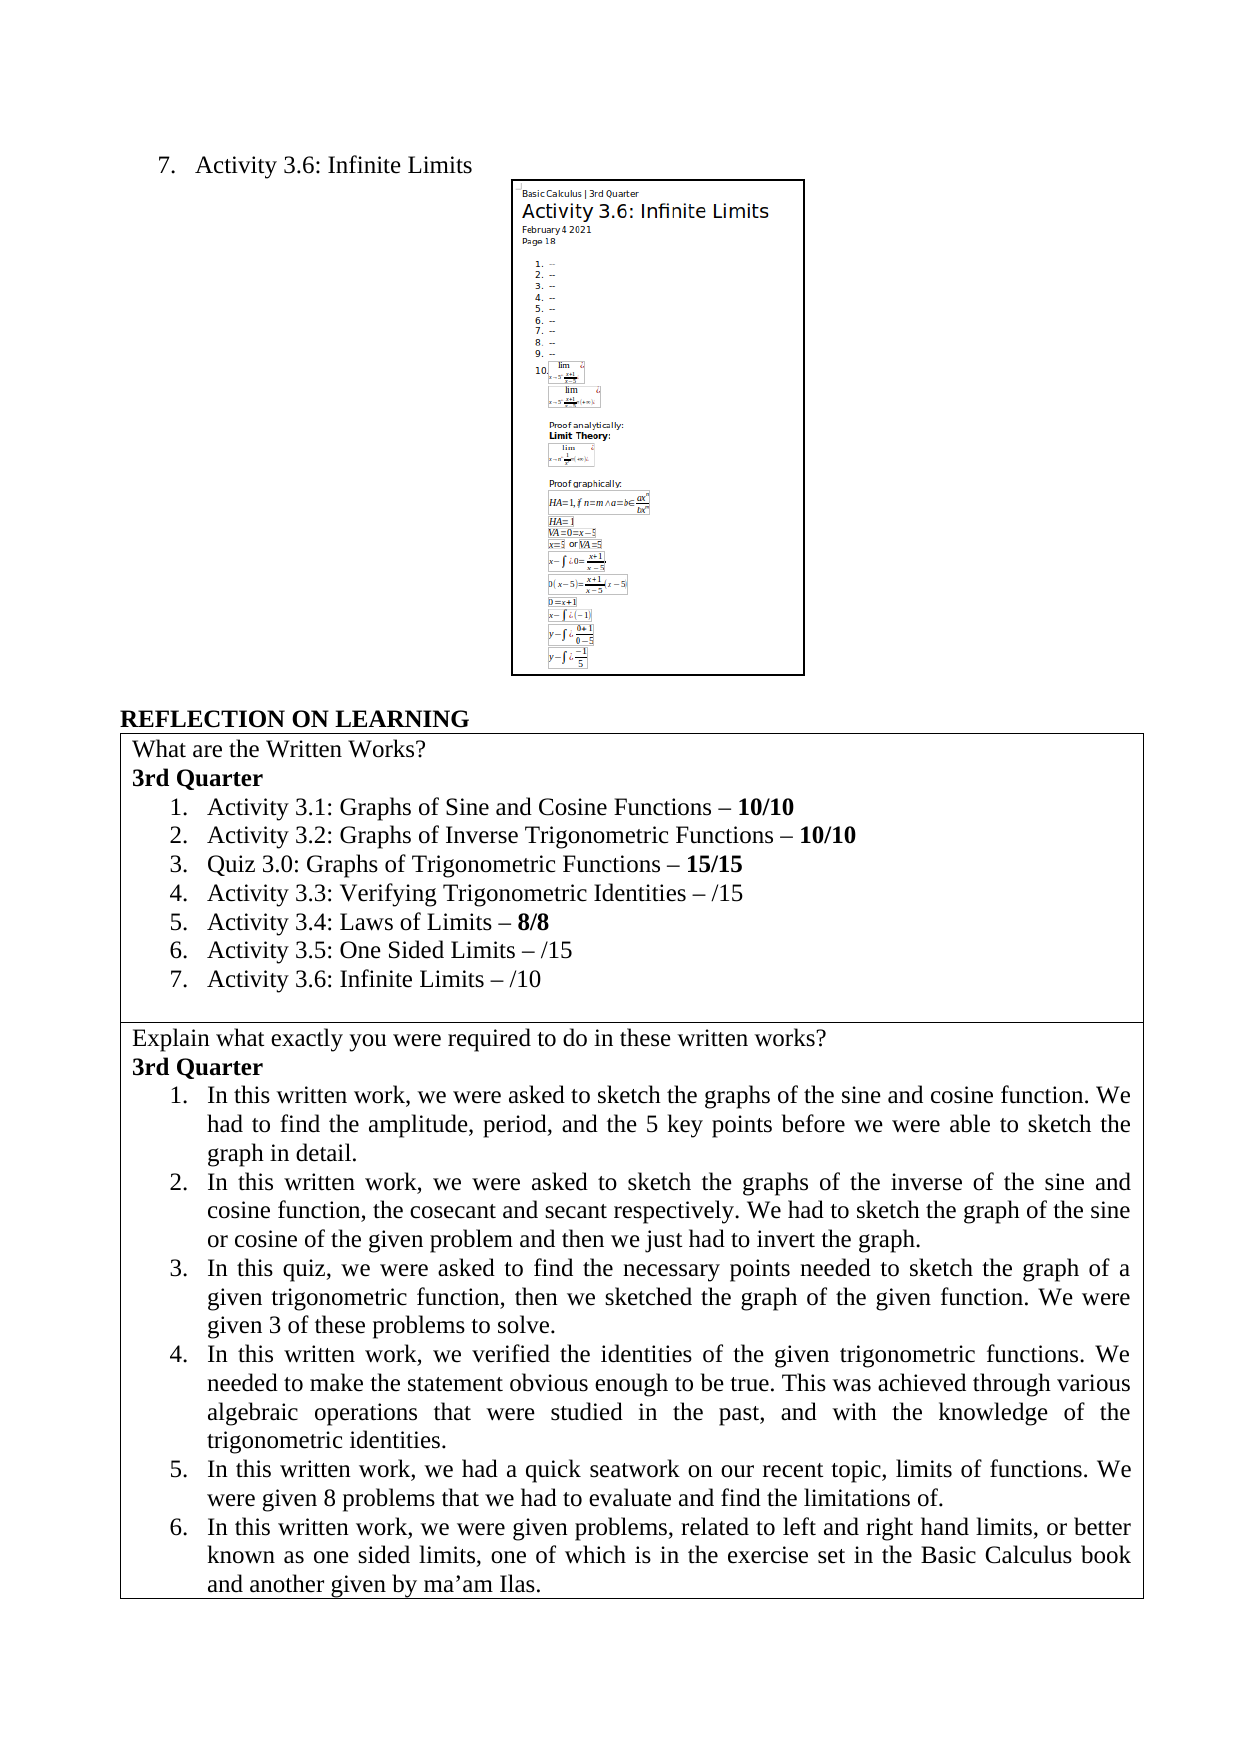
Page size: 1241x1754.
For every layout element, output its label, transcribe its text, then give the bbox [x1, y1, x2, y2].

picture [515, 183, 800, 671]
table_header What are the Written Works? 3rd Quarter Activity 3.1: Graphs of Sine and Cosine Functions – 10/10 Activity 3.2: Graphs of Inverse Trigonometric Functions – 10/10 Quiz 3.0: Graphs of Trigonometric Functions – 15/15 Activity 3.3: Verifying Trigonometric Identities – /15 Activity 3.4: Laws of Limits – 8/8 Activity 3.5: One Sided Limits – /15 Activity 3.6: Infinite Limits – /10 [121, 734, 1143, 1022]
text REFLECTION ON LEARNING [120, 704, 1120, 733]
list Activity 3.6: Infinite Limits [157, 150, 1120, 179]
table_cell Explain what exactly you were required to do in these written works? 3rd Quarter In this written work, we were asked to sketch the graphs of the sine and cosine function. We had to find the amplitude, period, and the 5 key points before we were able to sketch the graph in detail. In this written work, we were asked to sketch the graphs of the inverse of the sine and cosine function, the cosecant and secant respectively. We had to sketch the graph of the sine or cosine of the given problem and then we just had to invert the graph. In this quiz, we were asked to find the necessary points needed to sketch the graph of a given trigonometric function, then we sketched the graph of the given function. We were given 3 of these problems to solve. In this written work, we verified the identities of the given trigonometric functions. We needed to make the statement obvious enough to be true. This was achieved through various algebraic operations that were studied in the past, and with the knowledge of the trigonometric identities. In this written work, we had a quick seatwork on our recent topic, limits of functions. We were given 8 problems that we had to evaluate and find the limitations of. In this written work, we were given problems, related to left and right hand limits, or better known as one sided limits, one of which is in the exercise set in the Basic Calculus book and another given by ma’am Ilas. In this written work, we were tested to find the limits of rational functions which had infinite limits, and we had to prove it analytically and graphically. [121, 1023, 1143, 1598]
